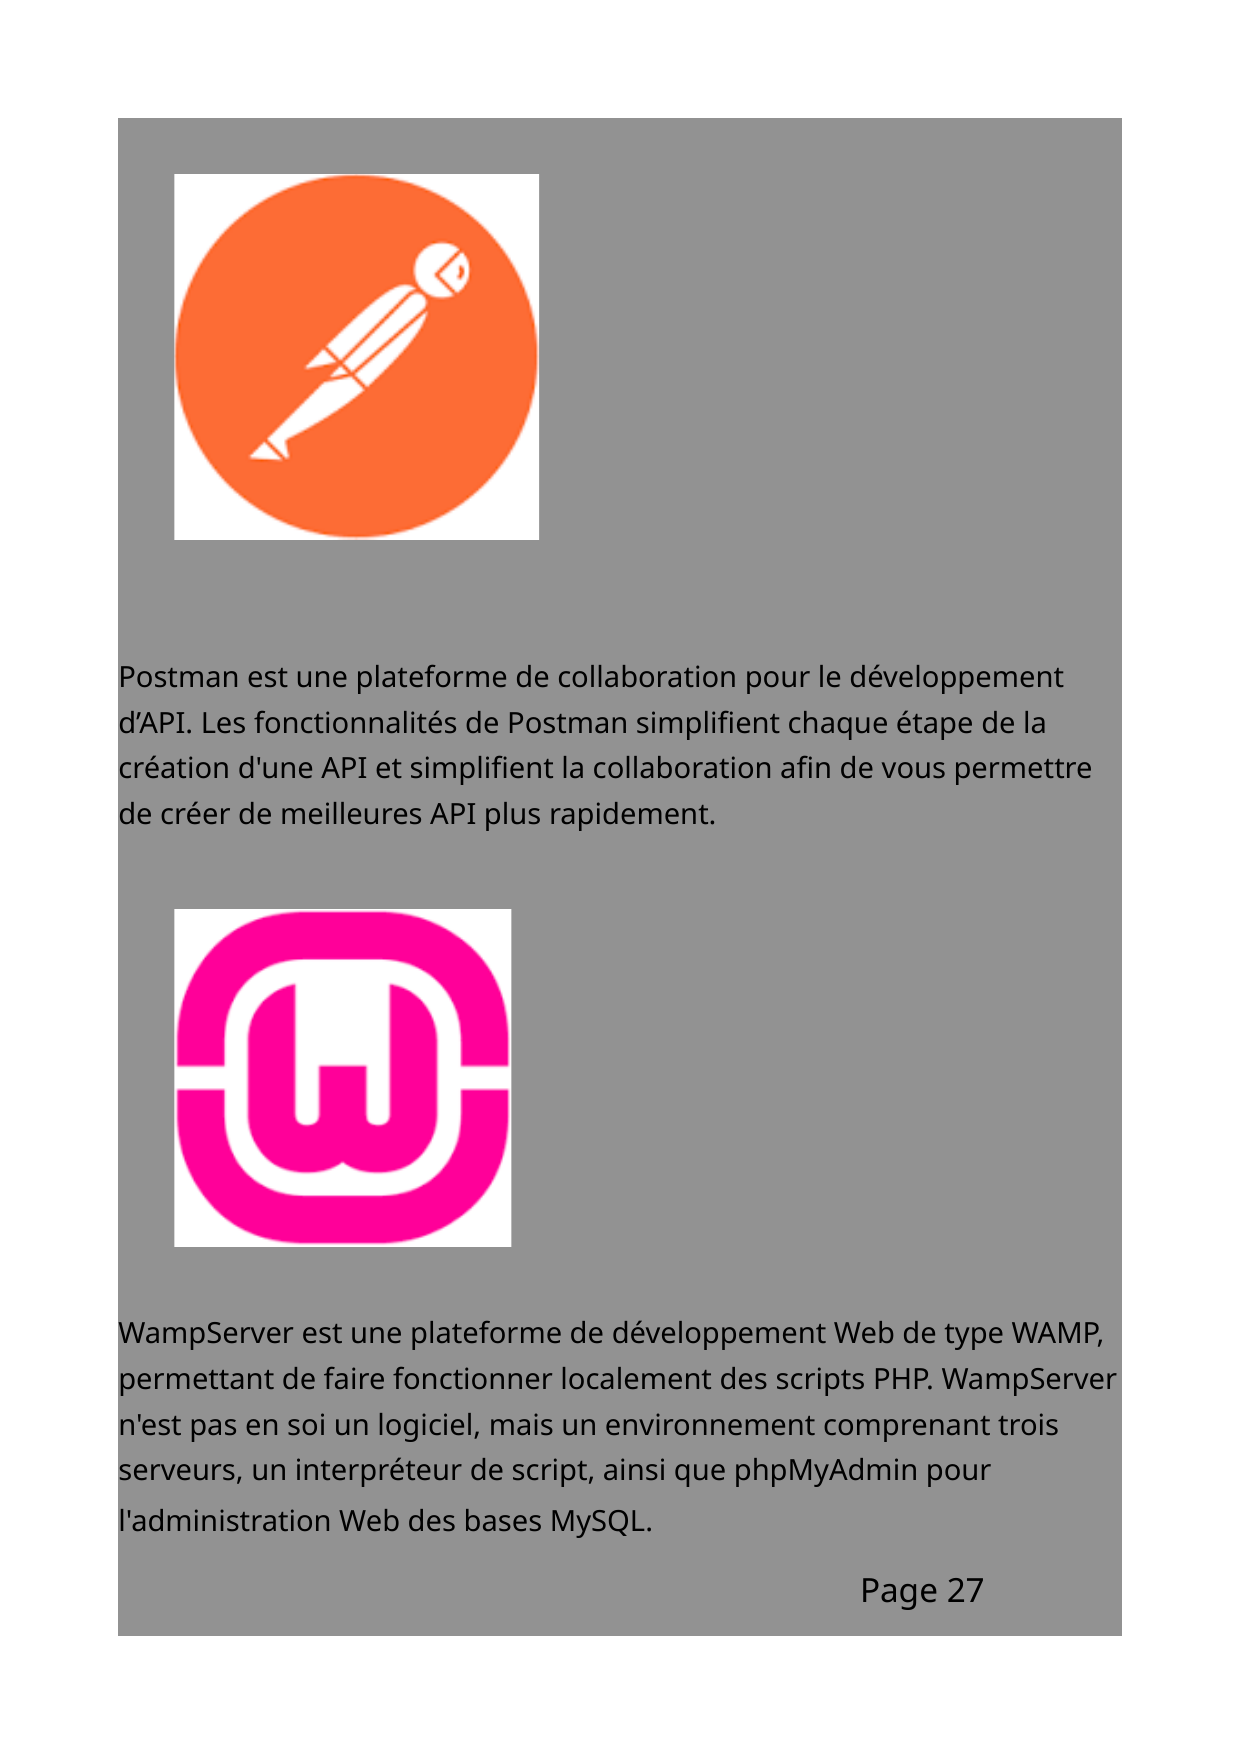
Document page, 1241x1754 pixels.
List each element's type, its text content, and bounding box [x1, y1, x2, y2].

picture [174, 909, 512, 1247]
text WampServer est une plateforme de développement Web de type WAMP, permettant de faire fonctionner localement des scripts PHP. WampServer n'est pas en soi un logiciel, mais un environnement comprenant trois serveurs, un interpréteur de script, ainsi que phpMyAdmin pour l'administration Web des bases MySQL. [118, 1313, 1122, 1541]
text Postman est une plateforme de collaboration pour le développement d’API. Les fonctionnalités de Postman simplifient chaque étape de la création d'une API et simplifient la collaboration afin de vous permettre de créer de meilleures API plus rapidement. [118, 605, 1122, 833]
picture [174, 174, 540, 540]
text Page 27 [118, 1563, 1122, 1614]
